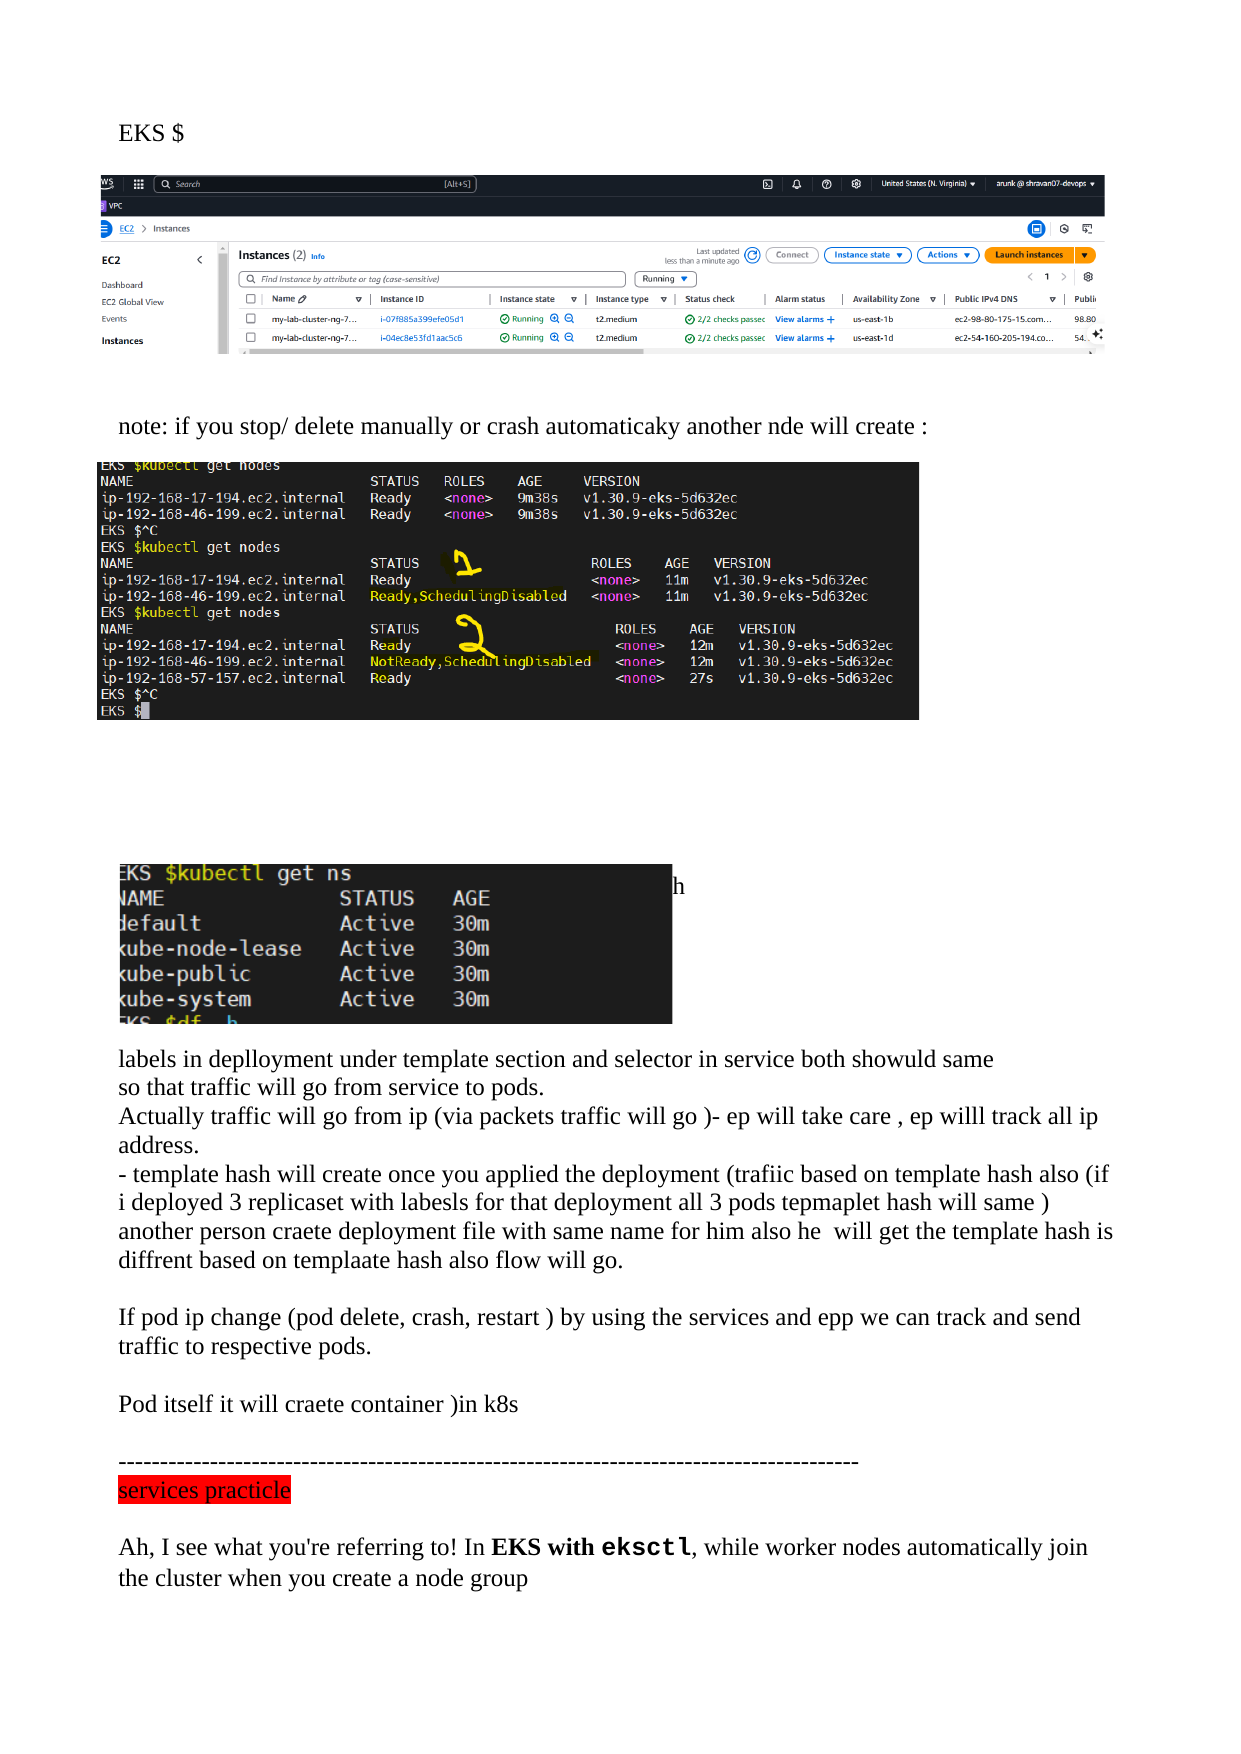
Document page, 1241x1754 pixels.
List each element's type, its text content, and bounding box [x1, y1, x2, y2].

picture [119, 864, 673, 1024]
text EKS $ note: if you stop/ delete manually or crash automaticaky another nde will create : [118, 118, 1122, 469]
text h [673, 871, 1122, 900]
text Ah, I see what you're referring to! In EKS with eksctl, while worker nodes automatically join the cluster when you create a node group [118, 1504, 1122, 1621]
picture [96, 462, 920, 720]
text If pod ip change (pod delete, crash, restart ) by using the services and epp we can track and send traffic to respective pods. Pod itself it will craete container )in k8s ----------------------------------------------------------------------------------------- services practicle [118, 1302, 1122, 1504]
text labels in deplloyment under template section and selector in service both showuld same so that traffic will go from service to pods. Actually traffic will go from ip (via packets traffic will go )- ep will take care , ep willl track all ip address. - template hash will create once you applied the deployment (trafiic based on template hash also (if i deployed 3 replicaset with labesls for that deployment all 3 pods tepmaplet hash will same ) another person craete deployment file with same name for him also he will get the template hash is diffrent based on templaate hash also flow will go. [118, 1044, 1122, 1274]
picture [100, 175, 1105, 354]
